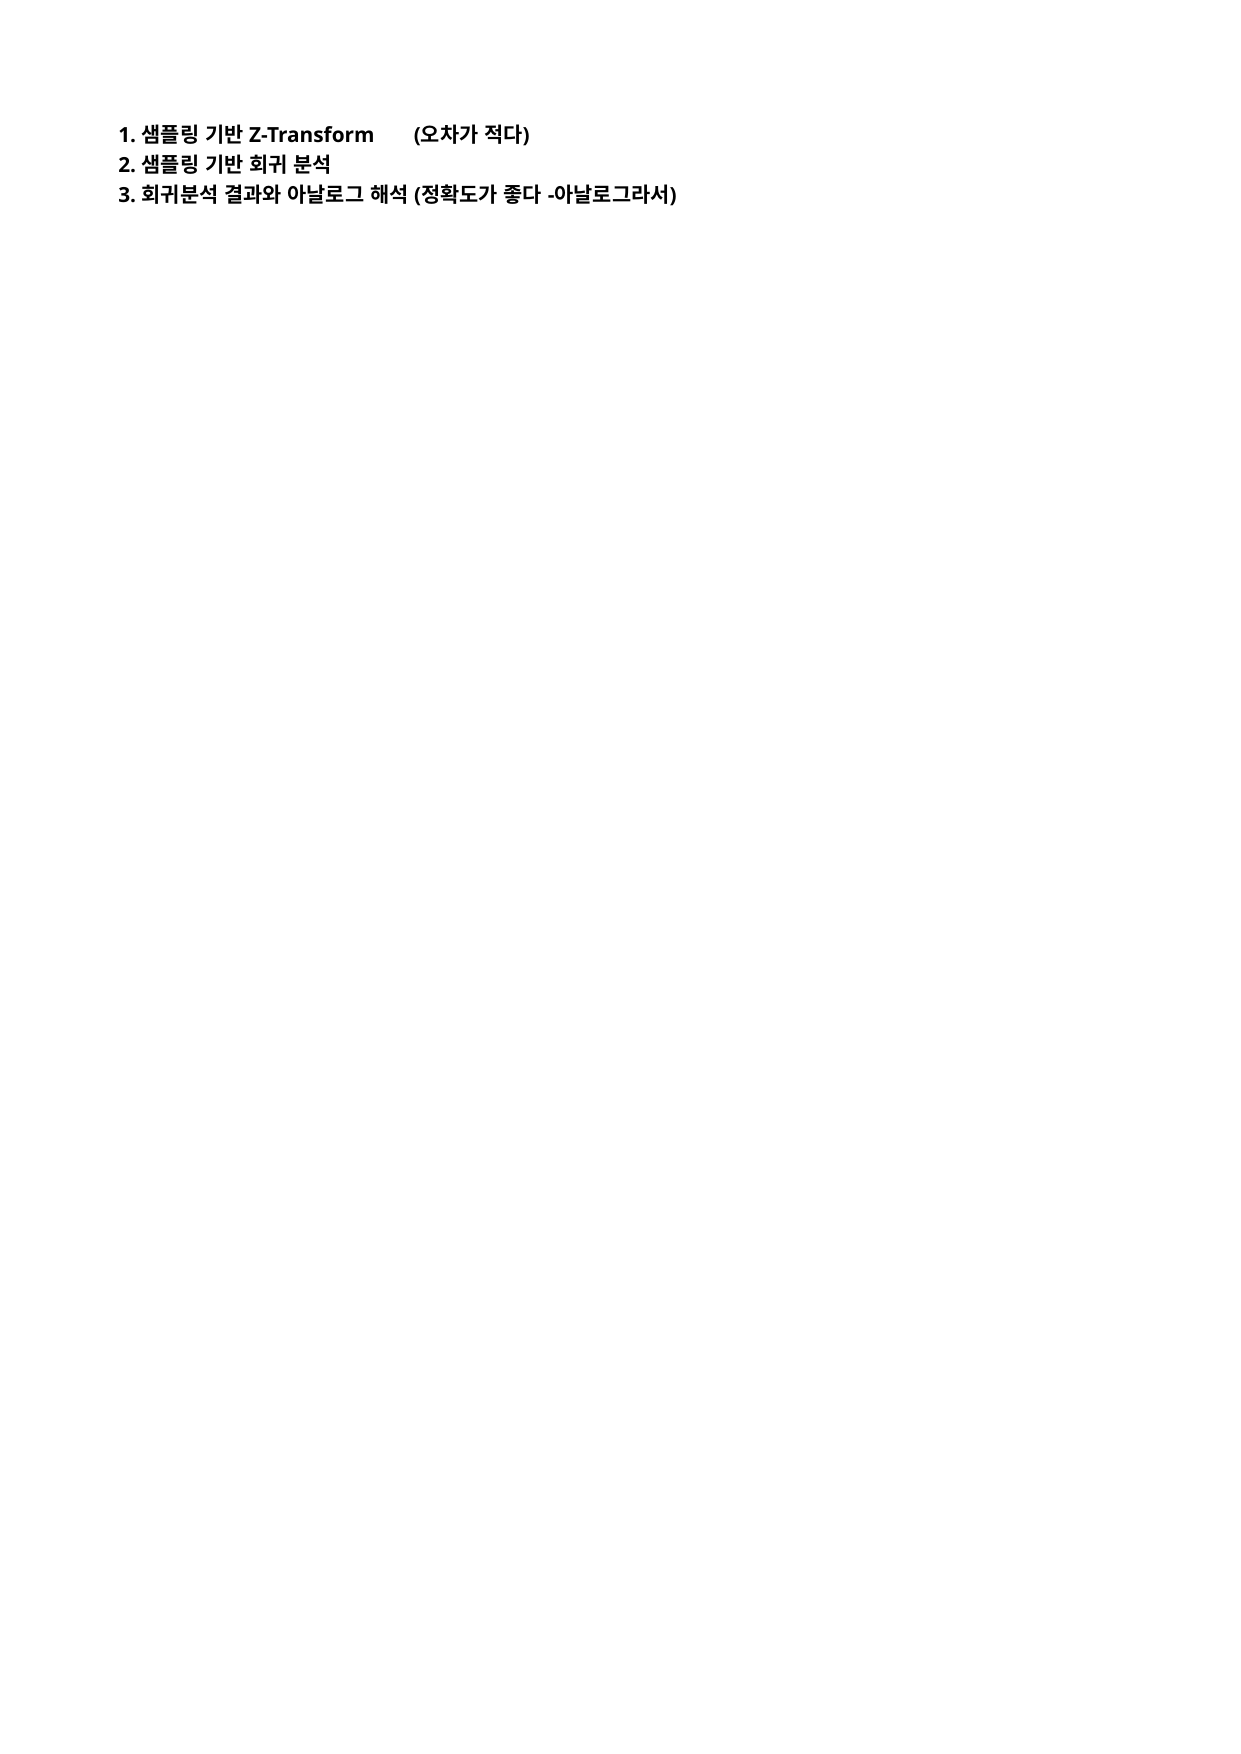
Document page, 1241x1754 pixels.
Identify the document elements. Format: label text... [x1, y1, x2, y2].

text 2. 샘플링 기반 회귀 분석 [118, 148, 1122, 179]
text 3. 회귀분석 결과와 아날로그 해석 (정확도가 좋다 -아날로그라서) [118, 179, 1122, 209]
text 1. 샘플링 기반 Z-Transform (오차가 적다) [118, 118, 1122, 148]
